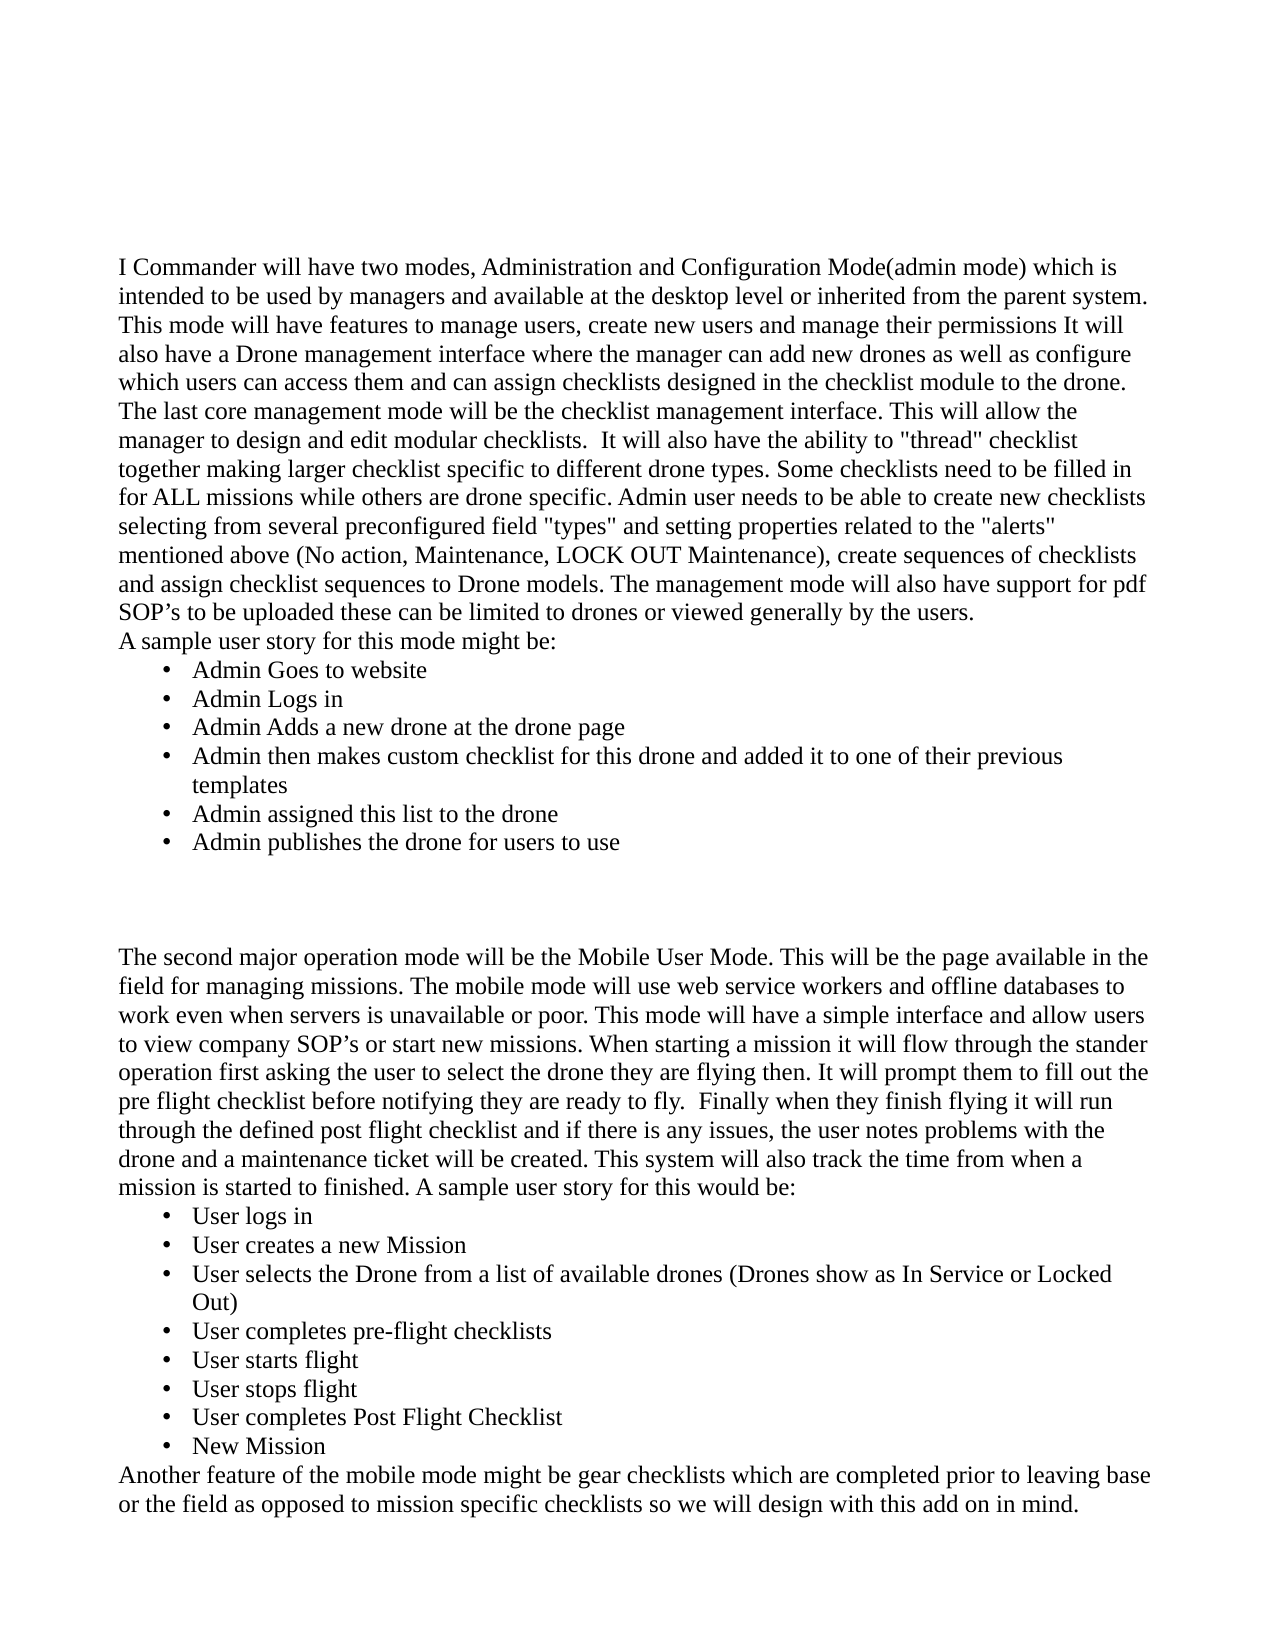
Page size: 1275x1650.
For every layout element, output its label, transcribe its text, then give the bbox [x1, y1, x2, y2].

list Admin Logs in [162, 684, 1157, 712]
list Admin publishes the drone for users to use [162, 827, 1157, 856]
list Admin then makes custom checklist for this drone and added it to one of their previous templates [162, 741, 1157, 799]
text The second major operation mode will be the Mobile User Mode. This will be the page available in the field for managing missions. The mobile mode will use web service workers and offline databases to work even when servers is unavailable or poor. This mode will have a simple interface and allow users to view company SOP’s or start new missions. When starting a mission it will flow through the stander operation first asking the user to select the drone they are flying then. It will prompt them to fill out the pre flight checklist before notifying they are ready to fly. Finally when they finish flying it will run through the defined post flight checklist and if there is any issues, the user notes problems with the drone and a maintenance ticket will be created. This system will also track the time from when a mission is started to finished. A sample user story for this would be: [118, 942, 1157, 1201]
list User completes pre-flight checklists [162, 1316, 1157, 1345]
list New Mission [162, 1431, 1157, 1460]
text I Commander will have two modes, Administration and Configuration Mode(admin mode) which is intended to be used by managers and available at the desktop level or inherited from the parent system. This mode will have features to manage users, create new users and manage their permissions It will also have a Drone management interface where the manager can add new drones as well as configure which users can access them and can assign checklists designed in the checklist module to the drone. The last core management mode will be the checklist management interface. This will allow the manager to design and edit modular checklists. It will also have the ability to "thread" checklist together making larger checklist specific to different drone types. Some checklists need to be filled in for ALL missions while others are drone specific. Admin user needs to be able to create new checklists selecting from several preconfigured field "types" and setting properties related to the "alerts" mentioned above (No action, Maintenance, LOCK OUT Maintenance), create sequences of checklists and assign checklist sequences to Drone models. The management mode will also have support for pdf SOP’s to be uploaded these can be limited to drones or viewed generally by the users. [118, 252, 1157, 626]
list Admin Goes to website [162, 655, 1157, 684]
list Admin assigned this list to the drone [162, 799, 1157, 827]
list User stops flight [162, 1374, 1157, 1402]
text Another feature of the mobile mode might be gear checklists which are completed prior to leaving base or the field as opposed to mission specific checklists so we will design with this add on in mind. [118, 1460, 1157, 1517]
list User logs in [162, 1201, 1157, 1230]
list User creates a new Mission [162, 1230, 1157, 1259]
list Admin Adds a new drone at the drone page [162, 712, 1157, 741]
list User selects the Drone from a list of available drones (Drones show as In Service or Locked Out) [162, 1259, 1157, 1316]
list User completes Post Flight Checklist [162, 1402, 1157, 1431]
text A sample user story for this mode might be: [118, 626, 1157, 655]
list User starts flight [162, 1345, 1157, 1374]
